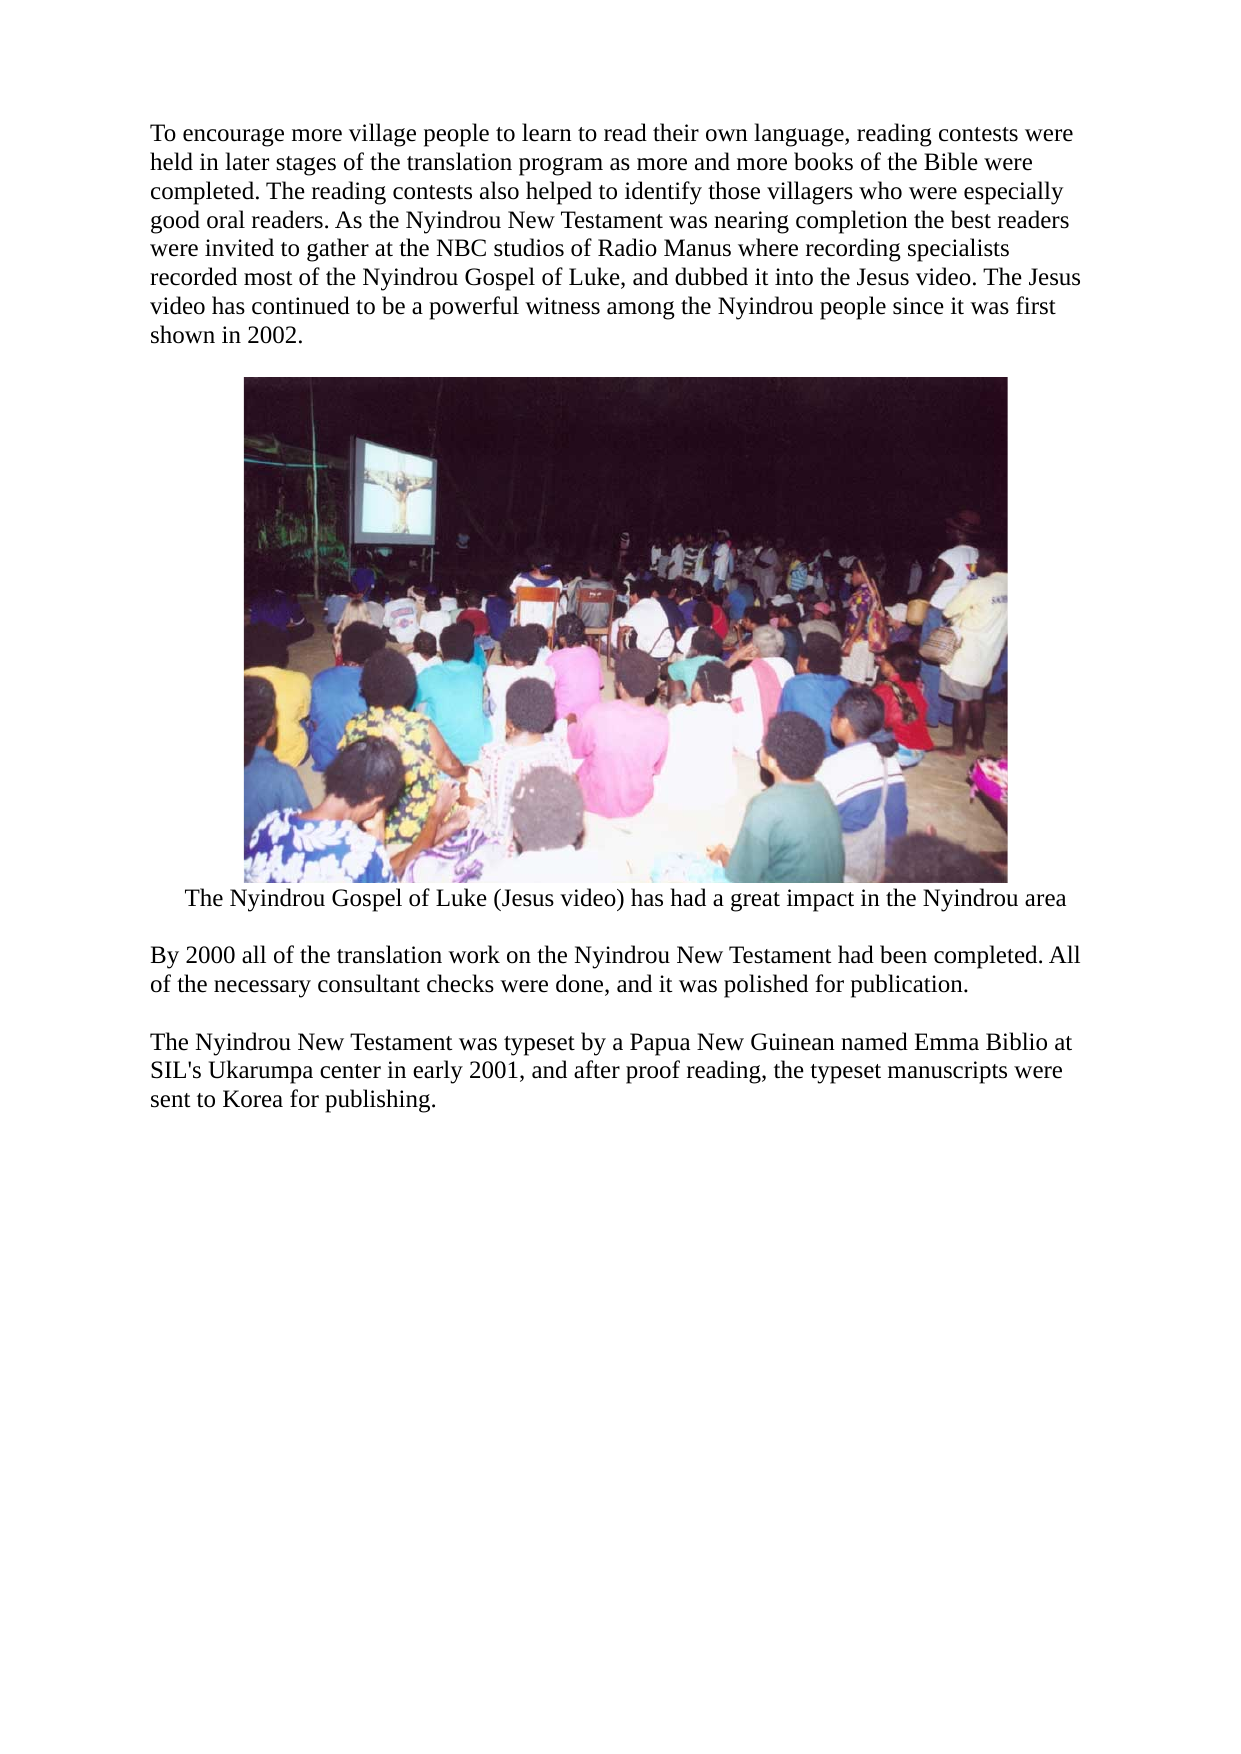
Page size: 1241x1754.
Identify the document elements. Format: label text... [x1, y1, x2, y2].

text By 2000 all of the translation work on the Nyindrou New Testament had been completed. All of the necessary consultant checks were done, and it was polished for publication. [150, 941, 1090, 998]
table_header [1008, 377, 1113, 883]
text The Nyindrou New Testament was typeset by a Papua New Guinean named Emma Biblio at SIL's Ukarumpa center in early 2001, and after proof reading, the typeset manuscripts were sent to Korea for publishing. [150, 1027, 1090, 1113]
table_header [138, 377, 243, 883]
picture [243, 377, 1008, 883]
text To encourage more village people to learn to read their own language, reading contests were held in later stages of the translation program as more and more books of the Bible were completed. The reading contests also helped to identify those villagers who were especially good oral readers. As the Nyindrou New Testament was nearing completion the best readers were invited to gather at the NBC studios of Radio Manus where recording specialists recorded most of the Nyindrou Gospel of Luke, and dubbed it into the Jesus video. The Jesus video has continued to be a powerful witness among the Nyindrou people since it was first shown in 2002. [150, 118, 1090, 348]
table_cell The Nyindrou Gospel of Luke (Jesus video) has had a great impact in the Nyindrou area [138, 883, 1113, 912]
